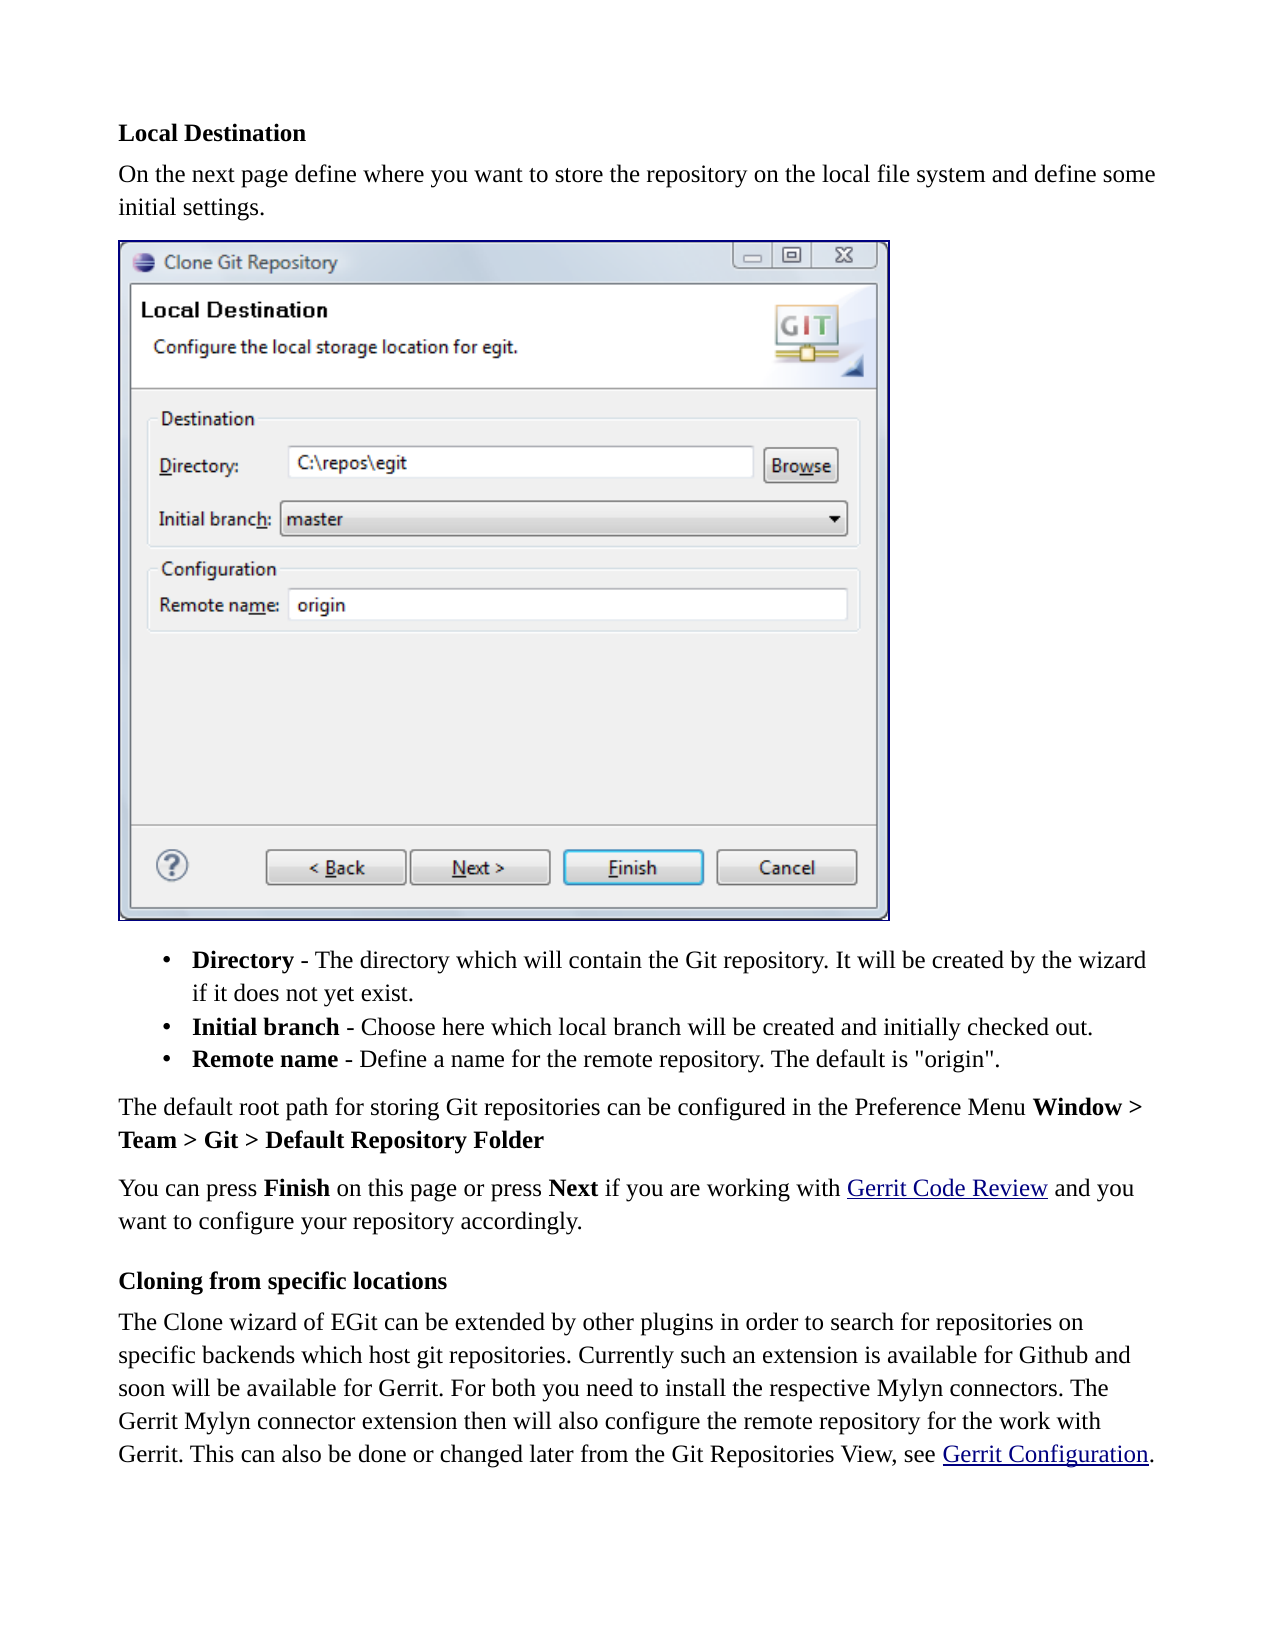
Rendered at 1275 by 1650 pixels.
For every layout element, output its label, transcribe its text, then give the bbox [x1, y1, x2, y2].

text The Clone wizard of EGit can be extended by other plugins in order to search for repositories on specific backends which host git repositories. Currently such an extension is available for Github and soon will be available for Gerrit. For both you need to install the respective Mylyn connectors. The Gerrit Mylyn connector extension then will also configure the remote repository for the work with Gerrit. This can also be done or changed later from the Git Repositories View, see Gerrit Configuration. [118, 1307, 1157, 1468]
text On the next page define where you want to store the repository on the local file system and define some initial settings. [118, 159, 1157, 221]
list Initial branch - Choose here which local branch will be created and initially checked out. [162, 1012, 1157, 1040]
list Directory - The directory which will contain the Git repository. It will be created by the wizard if it does not yet exist. [162, 946, 1157, 1007]
text The default root path for storing Git repositories can be configured in the Preference Menu Window > Team > Git > Default Repository Folder [118, 1092, 1157, 1154]
text You can press Finish on this page or press Next if you are working with Gerrit Code Review and you want to configure your repository accordingly. [118, 1173, 1157, 1234]
list Remote name - Define a name for the remote repository. The default is "origin". [162, 1044, 1157, 1073]
subtitle Local Destination [118, 118, 1157, 147]
picture [120, 242, 888, 920]
subtitle Cloning from specific locations [118, 1266, 1157, 1295]
